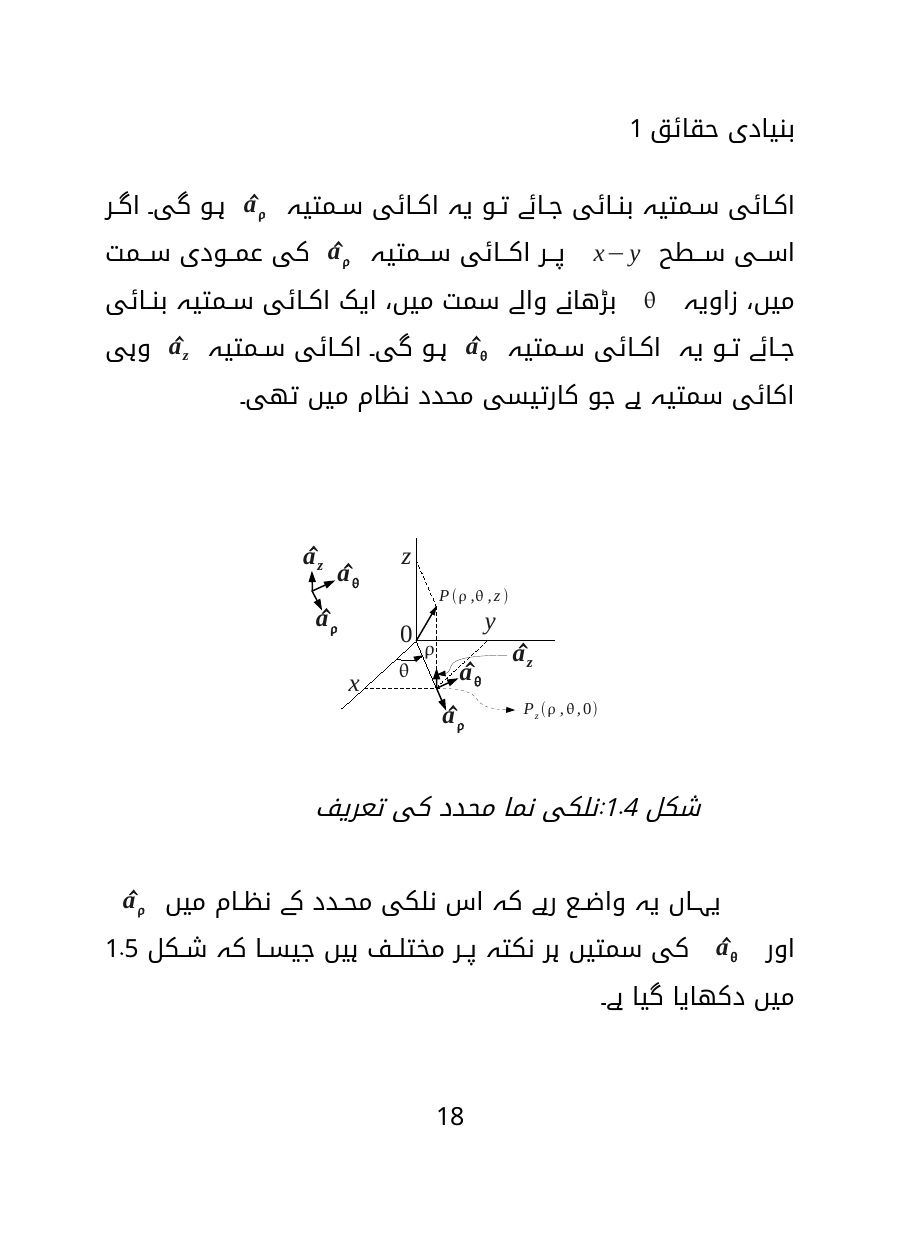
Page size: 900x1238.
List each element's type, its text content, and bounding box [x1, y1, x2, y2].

text یہاں یہ واضع رہے کہ اس نلکی محدد کے نظام میں اور کی سمتیں ہر نکتہ پر مختلف ہیں جیسا کہ شکل 1.5 میں دکھایا گیا ہے۔ [105, 878, 795, 1021]
text شکل 1.4:نلکی نما محدد کی تعریف [198, 491, 700, 832]
text سطح میں محددسے زاویہکی جانب اگر اکائی سمتیہ بنائی جائے تو یہ اکائی سمتیہہو گی۔ اگر اسی سطح پر اکائی سمتیہکی عمودی سمت میں، زاویہ بڑھانے والے سمت میں، ایک اکائی سمتیہ بنائی جائے تو یہ اکائی سمتیہہو گی۔ اکائی سمتیہوہی اکائی سمتیہ ہے جو کارتیسی محدد نظام میں تھی۔ [105, 182, 795, 419]
